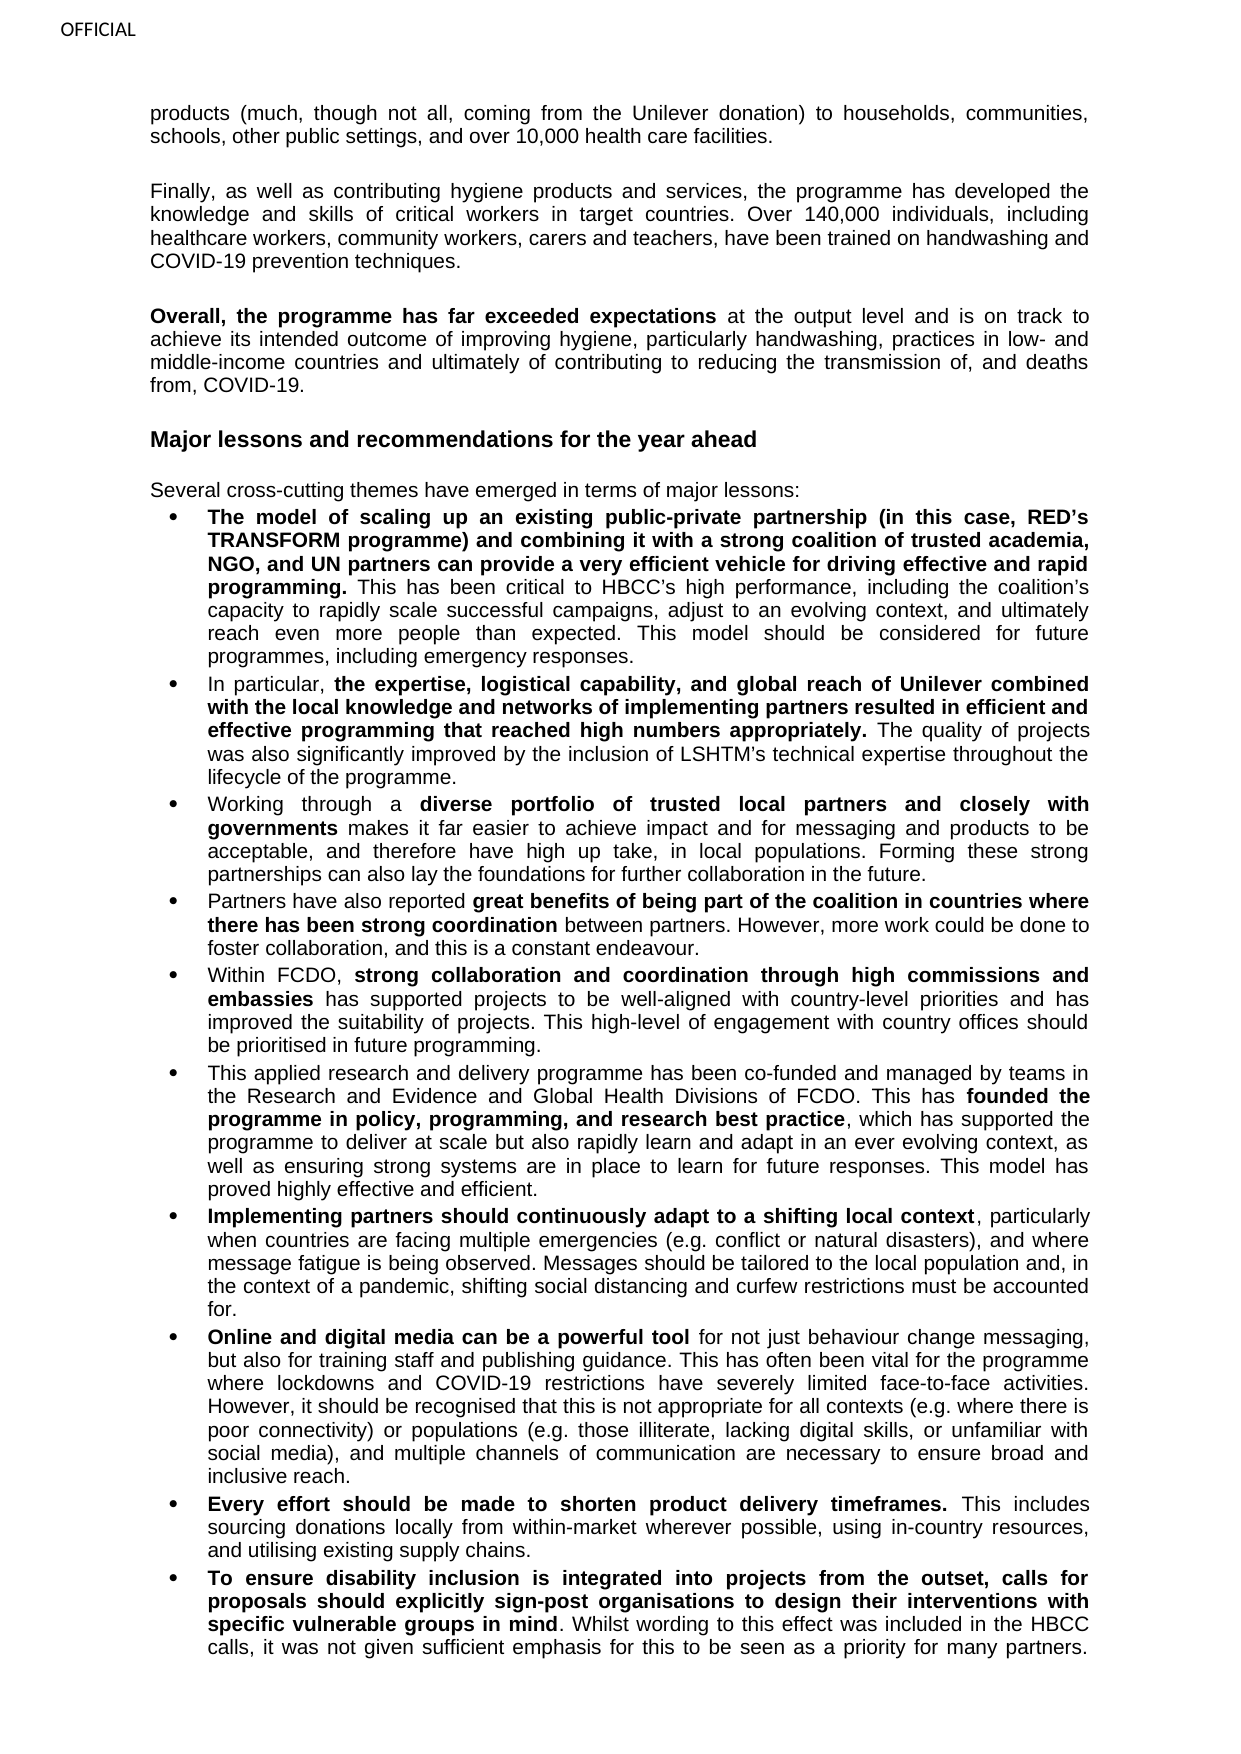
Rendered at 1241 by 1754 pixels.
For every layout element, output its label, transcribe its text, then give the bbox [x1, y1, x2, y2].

list Online and digital media can be a powerful tool for not just behaviour change messaging, but also for training staff and publishing guidance. This has often been vital for the programme where lockdowns and COVID-19 restrictions have severely limited face-to-face activities. However, it should be recognised that this is not appropriate for all contexts (e.g. where there is poor connectivity) or populations (e.g. those illiterate, lacking digital skills, or unfamiliar with social media), and multiple channels of communication are necessary to ensure broad and inclusive reach. [169, 1325, 1090, 1488]
list Partners have also reported great benefits of being part of the coalition in countries where there has been strong coordination between partners. However, more work could be done to foster collaboration, and this is a constant endeavour. [169, 890, 1090, 960]
text Major lessons and recommendations for the year ahead [150, 427, 1090, 452]
list Every effort should be made to shorten product delivery timeframes. This includes sourcing donations locally from within-market wherever possible, using in-country resources, and utilising existing supply chains. [169, 1492, 1090, 1562]
list Implementing partners should continuously adapt to a shifting local context, particularly when countries are facing multiple emergencies (e.g. conflict or natural disasters), and where message fatigue is being observed. Messages should be tailored to the local population and, in the context of a pandemic, shifting social distancing and curfew restrictions must be accounted for. [169, 1205, 1090, 1321]
text Overall, the programme has far exceeded expectations at the output level and is on track to achieve its intended outcome of improving hygiene, particularly handwashing, practices in low- and middle-income countries and ultimately of contributing to reducing the transmission of, and deaths from, COVID-19. [150, 304, 1090, 397]
text products (much, though not all, coming from the Unilever donation) to households, communities, schools, other public settings, and over 10,000 health care facilities. [150, 102, 1090, 148]
list Within FCDO, strong collaboration and coordination through high commissions and embassies has supported projects to be well-aligned with country-level priorities and has improved the suitability of projects. This high-level of engagement with country offices should be prioritised in future programming. [169, 964, 1090, 1057]
text Several cross-cutting themes have emerged in terms of major lessons: [150, 478, 1090, 501]
list In particular, the expertise, logistical capability, and global reach of Unilever combined with the local knowledge and networks of implementing partners resulted in efficient and effective programming that reached high numbers appropriately. The quality of projects was also significantly improved by the inclusion of LSHTM’s technical expertise throughout the lifecycle of the programme. [169, 672, 1090, 789]
list This applied research and delivery programme has been co-funded and managed by teams in the Research and Evidence and Global Health Divisions of FCDO. This has founded the programme in policy, programming, and research best practice, which has supported the programme to deliver at scale but also rapidly learn and adapt in an ever evolving context, as well as ensuring strong systems are in place to learn for future responses. This model has proved highly effective and efficient. [169, 1061, 1090, 1201]
text Finally, as well as contributing hygiene products and services, the programme has developed the knowledge and skills of critical workers in target countries. Over 140,000 individuals, including healthcare workers, community workers, carers and teachers, have been trained on handwashing and COVID-19 prevention techniques. [150, 180, 1090, 273]
list To ensure disability inclusion is integrated into projects from the outset, calls for proposals should explicitly sign-post organisations to design their interventions with specific vulnerable groups in mind. Whilst wording to this effect was included in the HBCC calls, it was not given sufficient emphasis for this to be seen as a priority for many partners. [169, 1566, 1090, 1659]
list Working through a diverse portfolio of trusted local partners and closely with governments makes it far easier to achieve impact and for messaging and products to be acceptable, and therefore have high up take, in local populations. Forming these strong partnerships can also lay the foundations for further collaboration in the future. [169, 793, 1090, 886]
list The model of scaling up an existing public-private partnership (in this case, RED’s TRANSFORM programme) and combining it with a strong coalition of trusted academia, NGO, and UN partners can provide a very efficient vehicle for driving effective and rapid programming. This has been critical to HBCC’s high performance, including the coalition’s capacity to rapidly scale successful campaigns, adjust to an evolving context, and ultimately reach even more people than expected. This model should be considered for future programmes, including emergency responses. [169, 506, 1090, 668]
